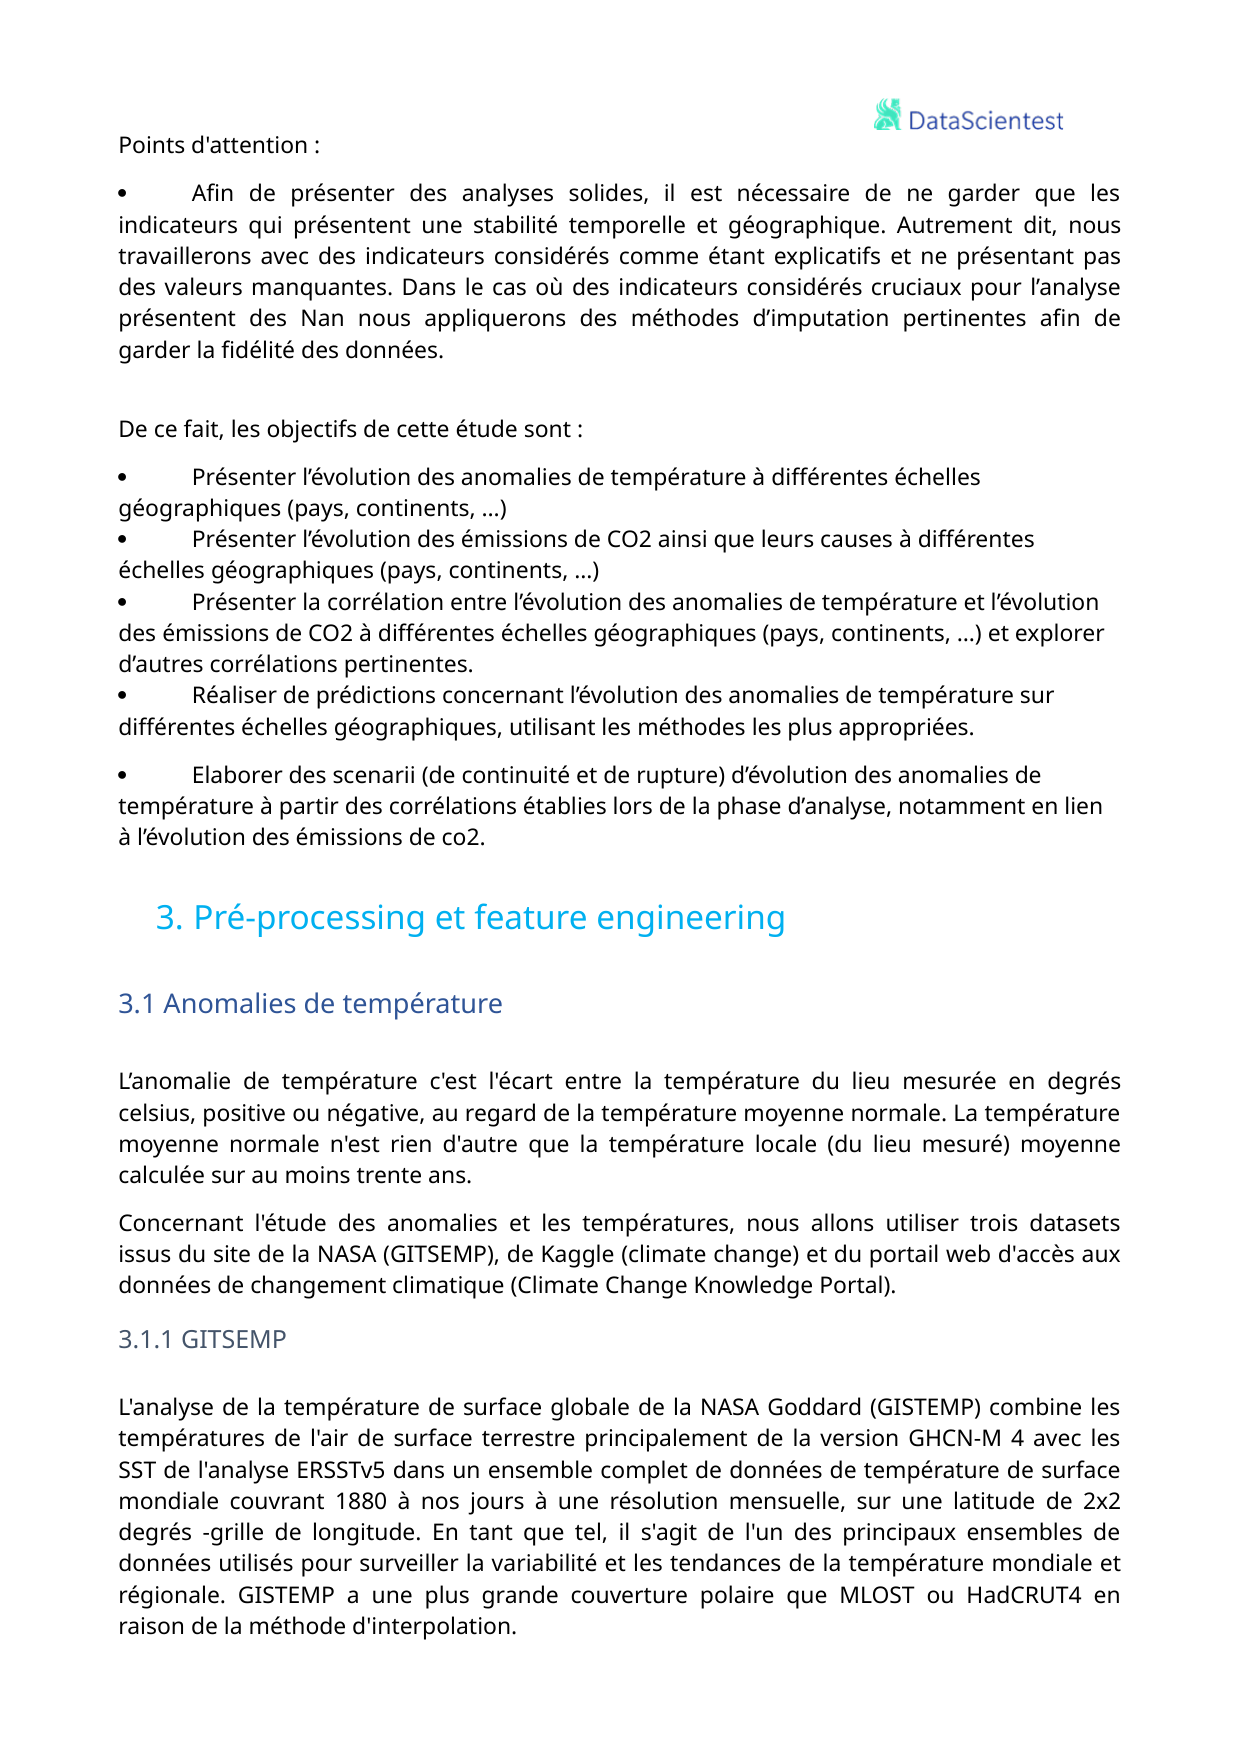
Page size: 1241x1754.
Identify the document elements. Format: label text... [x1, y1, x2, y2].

subtitle 3.1.1 GITSEMP [118, 1322, 1122, 1356]
text L’anomalie de température c'est l'écart entre la température du lieu mesurée en degrés celsius, positive ou négative, au regard de la température moyenne normale. La température moyenne normale n'est rien d'autre que la température locale (du lieu mesuré) moyenne calculée sur au moins trente ans. [118, 1065, 1122, 1190]
text De ce fait, les objectifs de cette étude sont : [118, 413, 1122, 444]
list Présenter la corrélation entre l’évolution des anomalies de température et l’évolution des émissions de CO2 à différentes échelles géographiques (pays, continents, …) et explorer d’autres corrélations pertinentes. [118, 586, 1122, 679]
list Présenter l’évolution des émissions de CO2 ainsi que leurs causes à différentes échelles géographiques (pays, continents, …) [118, 523, 1122, 586]
list Présenter l’évolution des anomalies de température à différentes échelles géographiques (pays, continents, …) [118, 461, 1122, 523]
subtitle 3.1 Anomalies de température [118, 984, 1122, 1021]
text Points d'attention : [118, 129, 1122, 161]
list Elaborer des scenarii (de continuité et de rupture) d’évolution des anomalies de température à partir des corrélations établies lors de la phase d’analyse, notamment en lien à l’évolution des émissions de co2. [118, 758, 1122, 852]
text Concernant l'étude des anomalies et les températures, nous allons utiliser trois datasets issus du site de la NASA (GITSEMP), de Kaggle (climate change) et du portail web d'accès aux données de changement climatique (Climate Change Knowledge Portal). [118, 1207, 1122, 1301]
list Réaliser de prédictions concernant l’évolution des anomalies de température sur différentes échelles géographiques, utilisant les méthodes les plus appropriées. [118, 679, 1122, 742]
list Afin de présenter des analyses solides, il est nécessaire de ne garder que les indicateurs qui présentent une stabilité temporelle et géographique. Autrement dit, nous travaillerons avec des indicateurs considérés comme étant explicatifs et ne présentant pas des valeurs manquantes. Dans le cas où des indicateurs considérés cruciaux pour l’analyse présentent des Nan nous appliquerons des méthodes d’imputation pertinentes afin de garder la fidélité des données. [118, 177, 1122, 365]
list Pré-processing et feature engineering [156, 894, 1122, 939]
text L'analyse de la température de surface globale de la NASA Goddard (GISTEMP) combine les températures de l'air de surface terrestre principalement de la version GHCN-M 4 avec les SST de l'analyse ERSSTv5 dans un ensemble complet de données de température de surface mondiale couvrant 1880 à nos jours à une résolution mensuelle, sur une latitude de 2x2 degrés -grille de longitude. En tant que tel, il s'agit de l'un des principaux ensembles de données utilisés pour surveiller la variabilité et les tendances de la température mondiale et régionale. GISTEMP a une plus grande couverture polaire que MLOST ou HadCRUT4 en raison de la méthode d'interpolation. [118, 1391, 1122, 1641]
